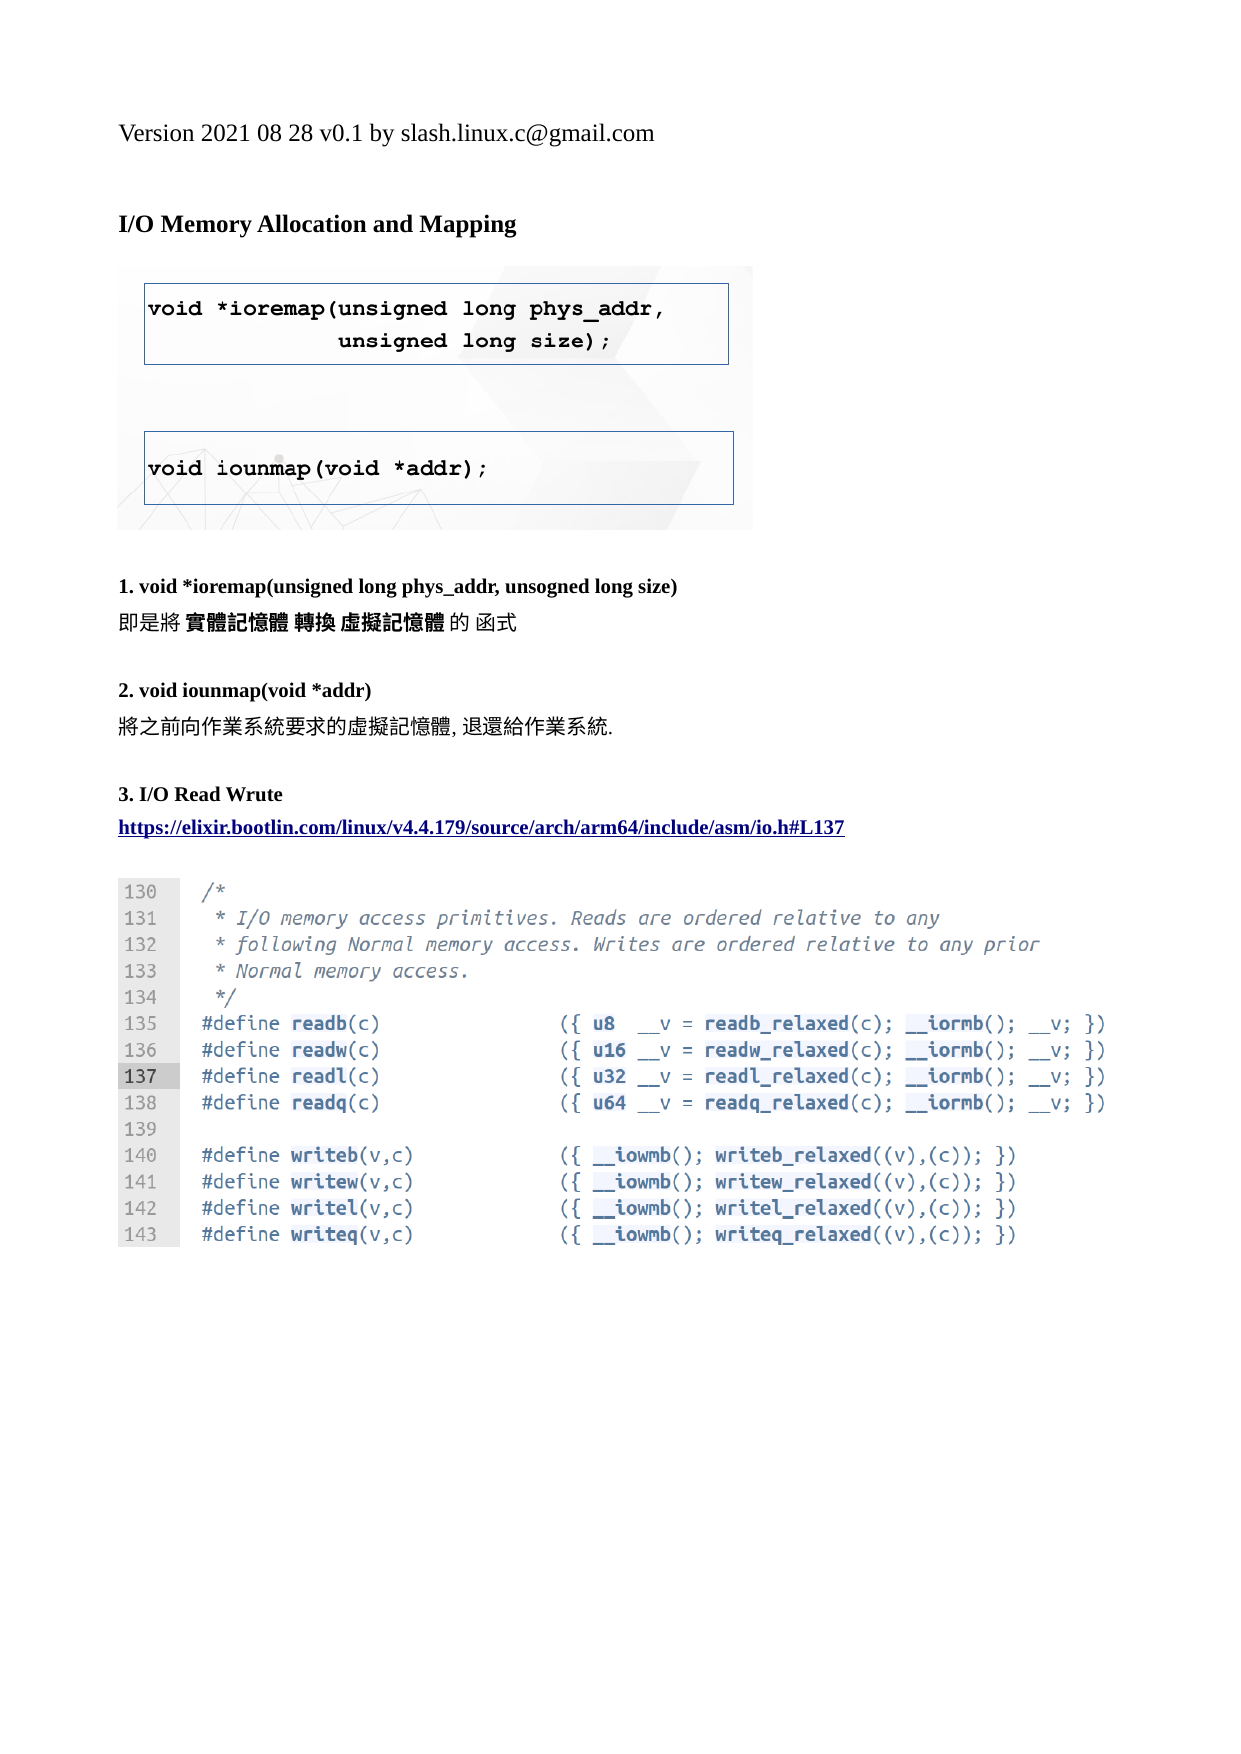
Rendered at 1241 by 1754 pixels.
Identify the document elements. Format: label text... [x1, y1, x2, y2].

picture [117, 266, 753, 530]
text https://elixir.bootlin.com/linux/v4.4.179/source/arch/arm64/include/asm/io.h#L137 [118, 815, 1122, 839]
picture [118, 878, 1123, 1247]
text 2. void iounmap(void *addr) [118, 678, 1122, 702]
text 將之前向作業系統要求的虛擬記憶體, 退還給作業系統. [118, 711, 1122, 741]
text I/O Memory Allocation and Mapping [118, 209, 1122, 238]
text 3. I/O Read Wrute [118, 782, 1122, 806]
text 1. void *ioremap(unsigned long phys_addr, unsogned long size) [118, 573, 1122, 598]
text 即是將 實體記憶體 轉換 虛擬記憶體 的 函式 [118, 606, 1122, 636]
